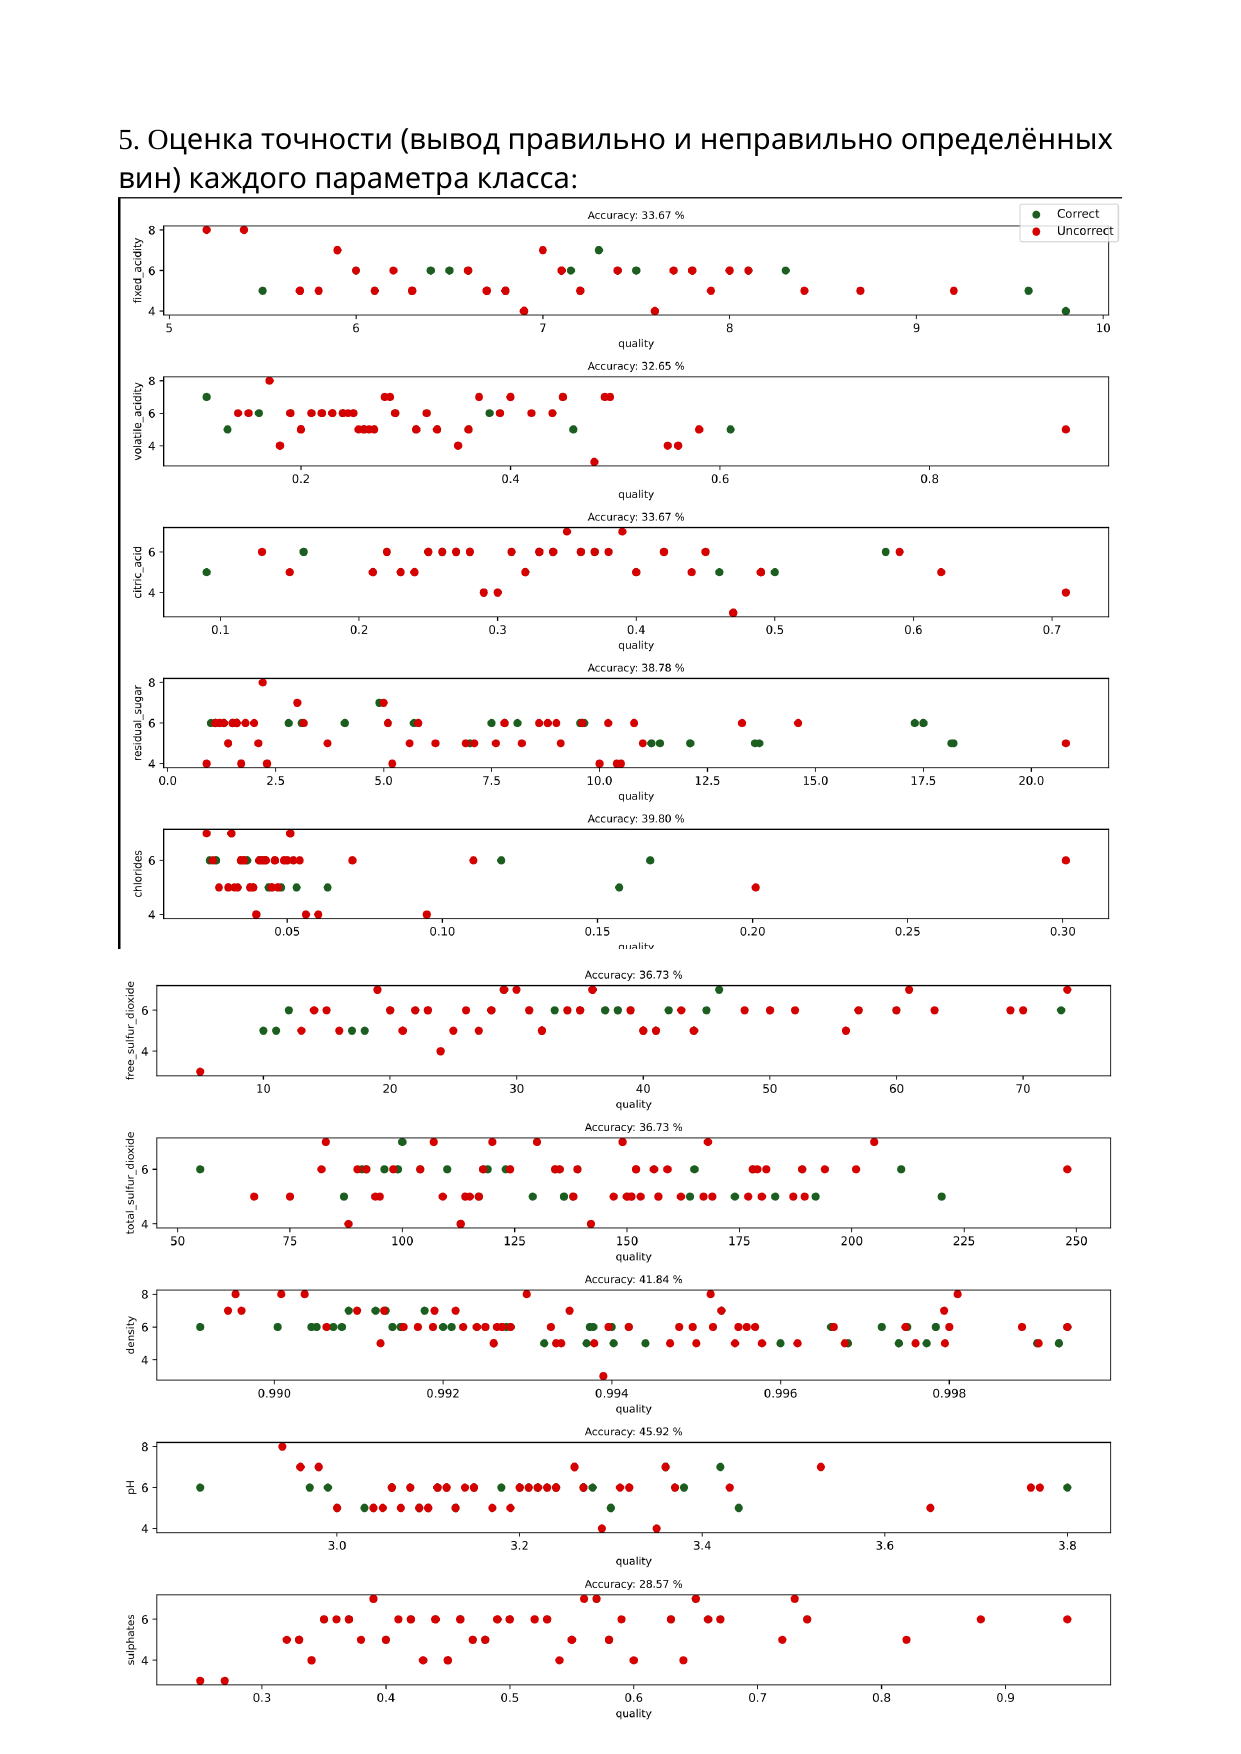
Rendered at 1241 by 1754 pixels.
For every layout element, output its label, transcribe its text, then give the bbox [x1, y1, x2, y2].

picture [118, 197, 1123, 949]
text 5. Оценка точности (вывод правильно и неправильно определённых вин) каждого параметра класса: [118, 118, 1122, 197]
picture [114, 958, 1119, 1723]
